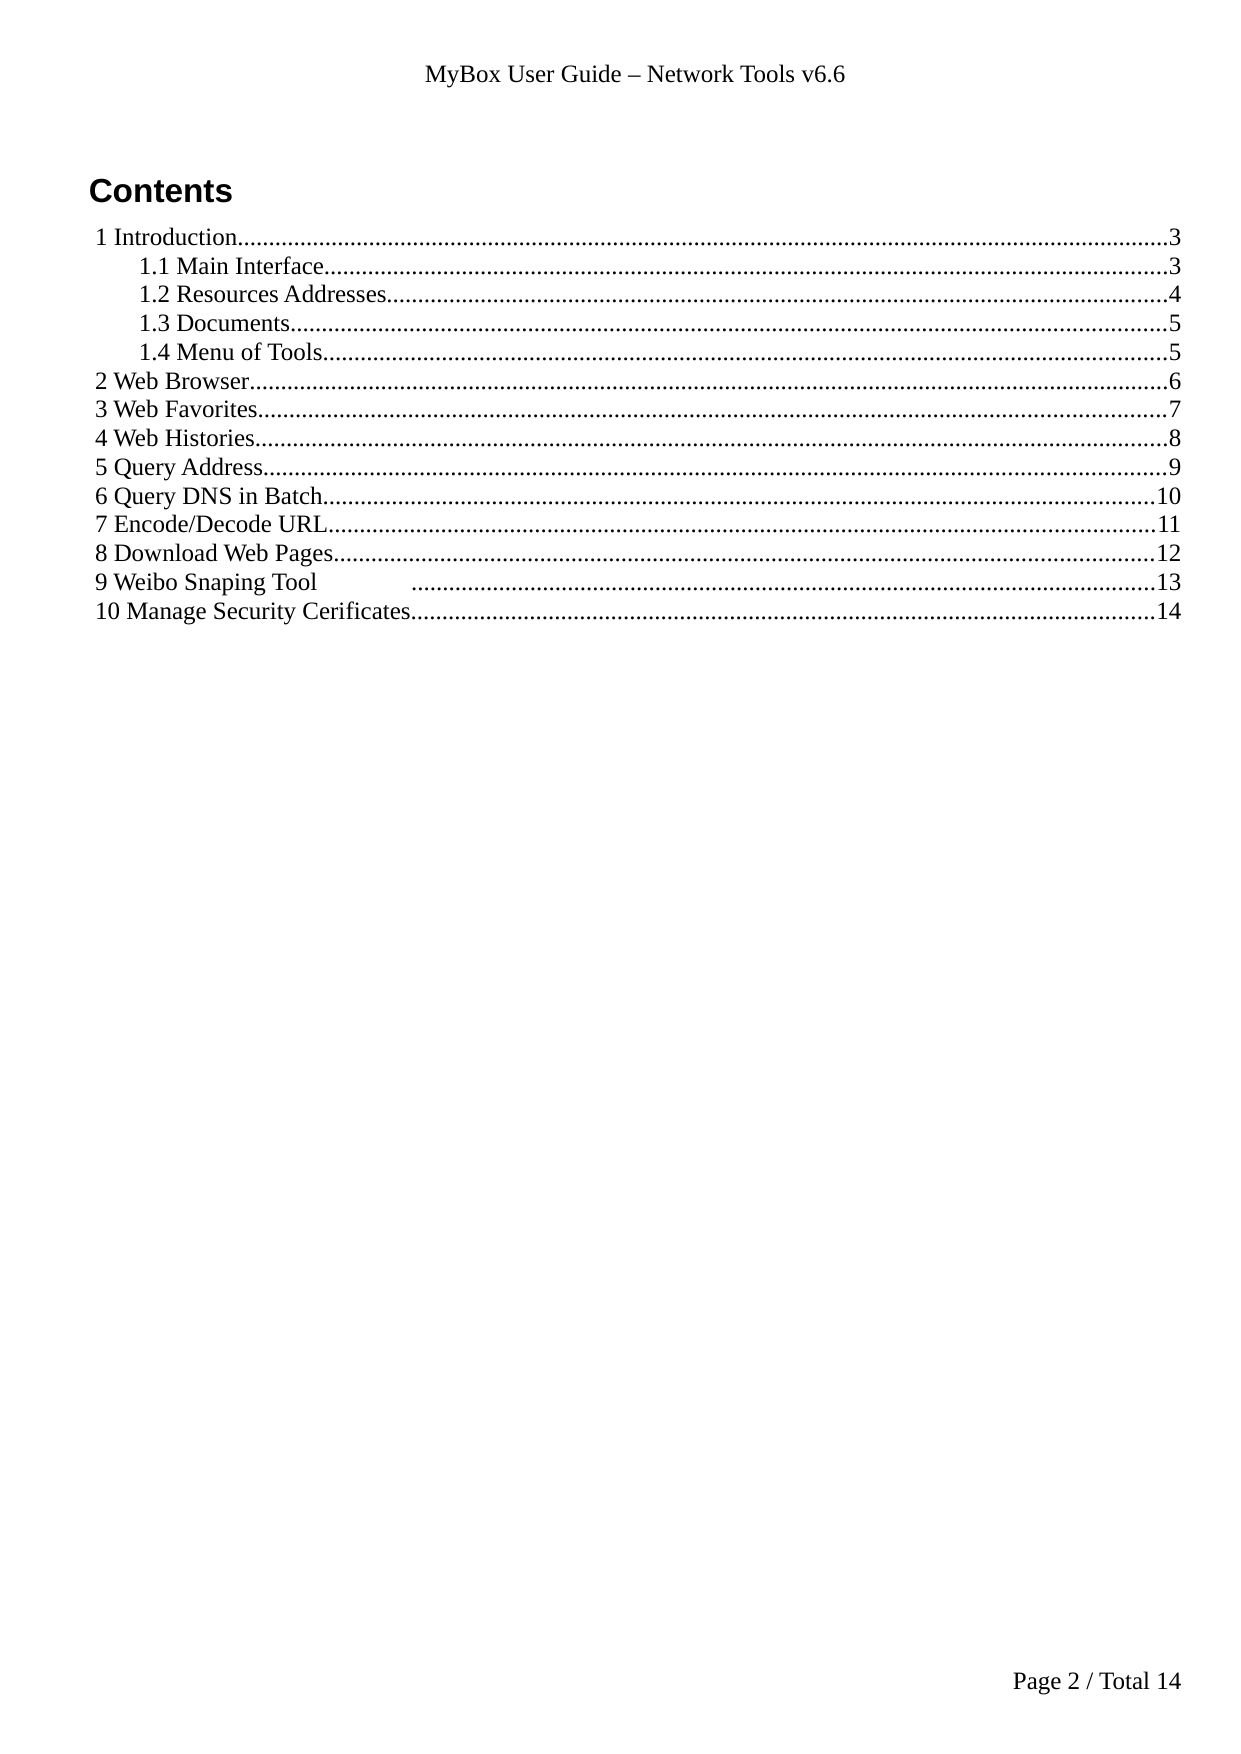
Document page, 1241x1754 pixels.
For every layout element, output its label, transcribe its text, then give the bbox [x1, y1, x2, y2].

text 5 Query Address 9 [88, 452, 1181, 481]
text 3 Web Favorites 7 [88, 394, 1181, 423]
text 10 Manage Security Cerificates 14 [88, 596, 1181, 624]
text 6 Query DNS in Batch 10 [88, 481, 1181, 509]
subtitle Contents [88, 171, 1181, 209]
text 4 Web Histories 8 [88, 423, 1181, 452]
text 1.4 Menu of Tools 5 [132, 337, 1181, 366]
text 1.3 Documents 5 [132, 308, 1181, 337]
text 1 Introduction 3 [88, 222, 1181, 251]
text 1.2 Resources Addresses 4 [132, 279, 1181, 308]
text 1.1 Main Interface 3 [132, 251, 1181, 279]
text 9 Weibo Snaping Tool 13 [88, 567, 1181, 596]
text 7 Encode/Decode URL 11 [88, 509, 1181, 538]
text 2 Web Browser 6 [88, 366, 1181, 394]
text 8 Download Web Pages 12 [88, 538, 1181, 567]
